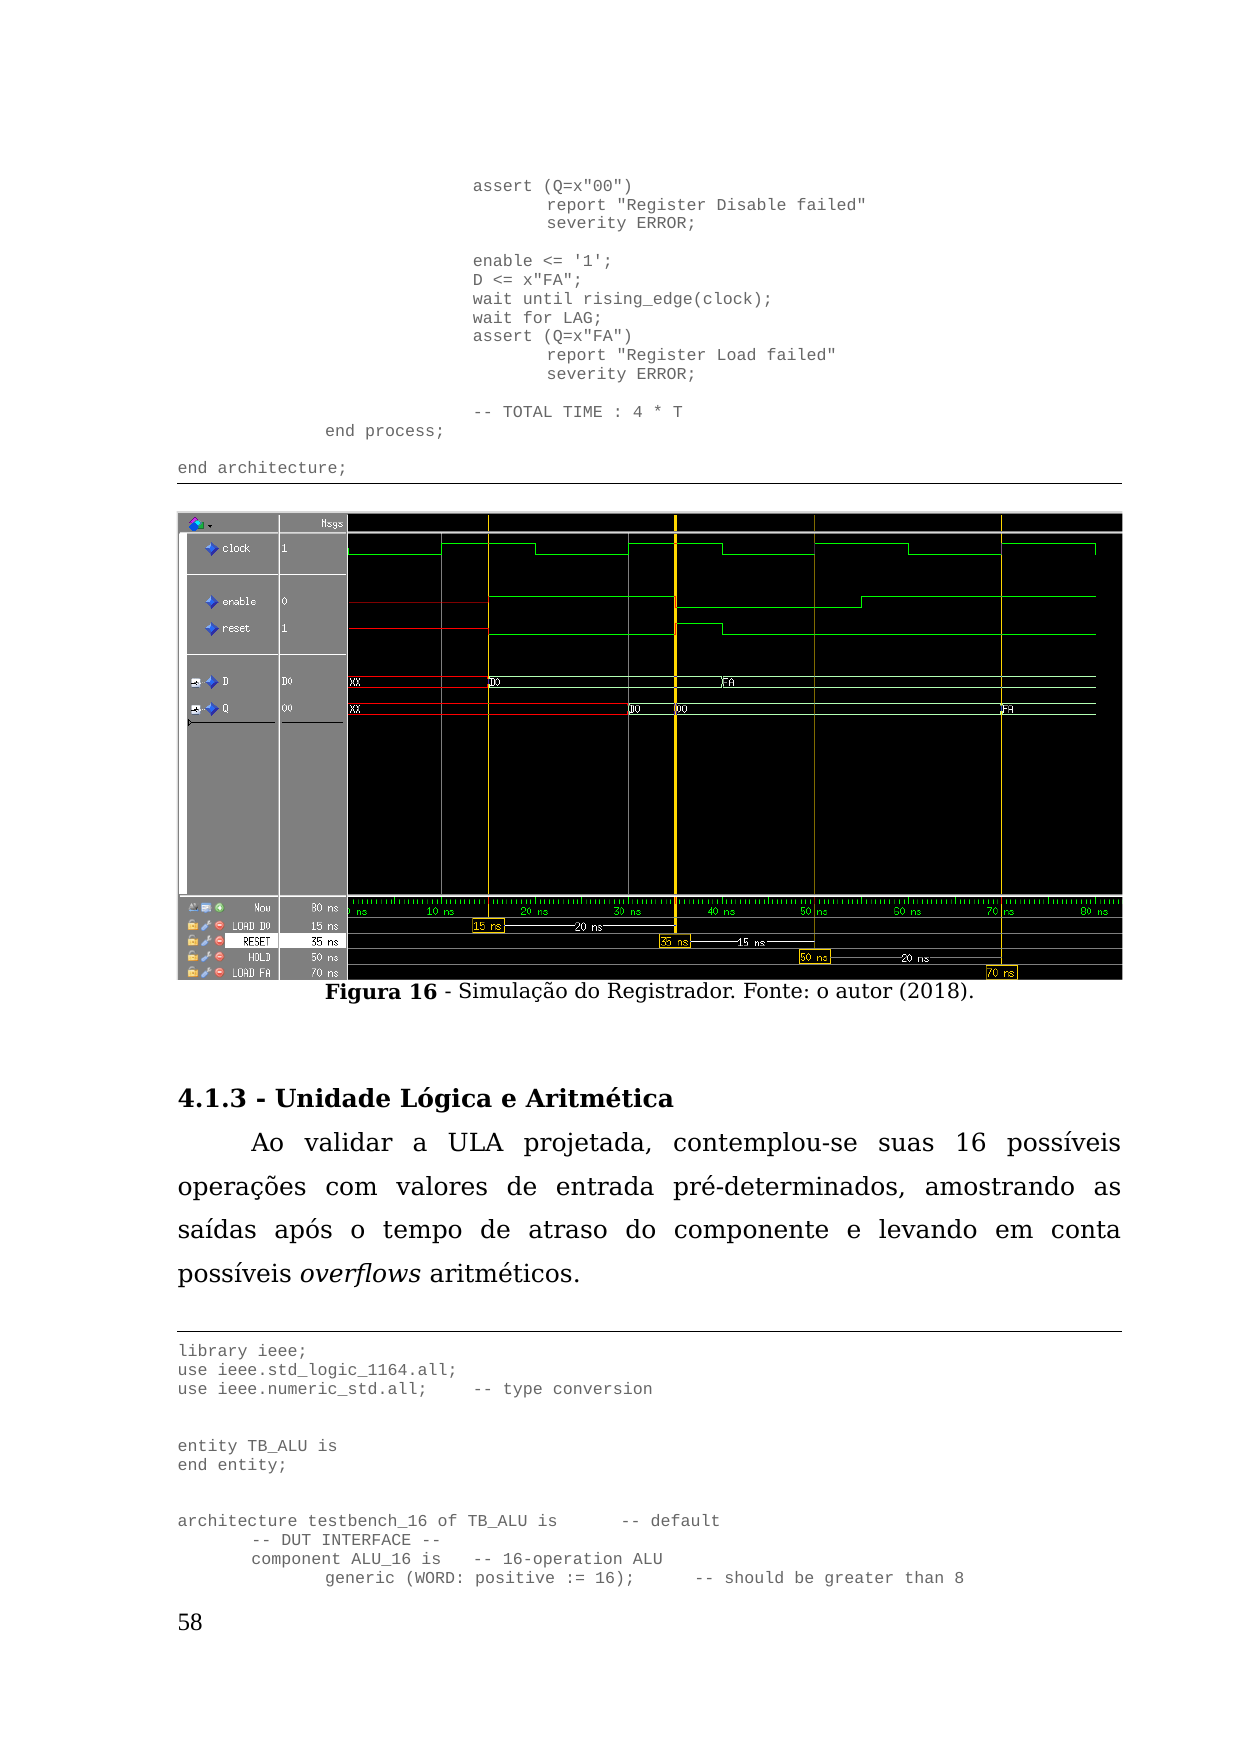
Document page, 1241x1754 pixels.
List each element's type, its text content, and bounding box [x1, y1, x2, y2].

text generic (WORD: positive := 16); -- should be greater than 8 [177, 1569, 1122, 1588]
text -- TOTAL TIME : 4 * T [177, 403, 1122, 422]
text end entity; [177, 1456, 1122, 1475]
text component ALU_16 is -- 16-operation ALU [177, 1550, 1122, 1569]
text 4.1.3 - Unidade Lógica e Aritmética [177, 1084, 1122, 1113]
text report "Register Disable failed" [177, 196, 1122, 215]
text Figura 16 - Simulação do Registrador. Fonte: o autor (2018). [177, 980, 1122, 1004]
text assert (Q=x"00") [177, 177, 1122, 196]
text enable <= '1'; [177, 253, 1122, 271]
text use ieee.numeric_std.all; -- type conversion [177, 1381, 1122, 1399]
text severity ERROR; [177, 215, 1122, 234]
text use ieee.std_logic_1164.all; [177, 1362, 1122, 1381]
text report "Register Load failed" [177, 347, 1122, 366]
text entity TB_ALU is [177, 1437, 1122, 1456]
picture [176, 511, 1123, 980]
text D <= x"FA"; [177, 271, 1122, 290]
text wait until rising_edge(clock); [177, 290, 1122, 309]
text -- DUT INTERFACE -- [177, 1532, 1122, 1550]
text end process; [177, 422, 1122, 441]
text Ao validar a ULA projetada, contemplou-se suas 16 possíveis operações com valores de entrada pré-determinados, amostrando as saídas após o tempo de atraso do componente e levando em conta possíveis overflows aritméticos. [177, 1128, 1122, 1288]
text assert (Q=x"FA") [177, 328, 1122, 347]
text severity ERROR; [177, 366, 1122, 384]
text library ieee; [177, 1343, 1122, 1362]
text end architecture; [177, 460, 1122, 483]
text architecture testbench_16 of TB_ALU is -- default [177, 1513, 1122, 1532]
text wait for LAG; [177, 309, 1122, 328]
